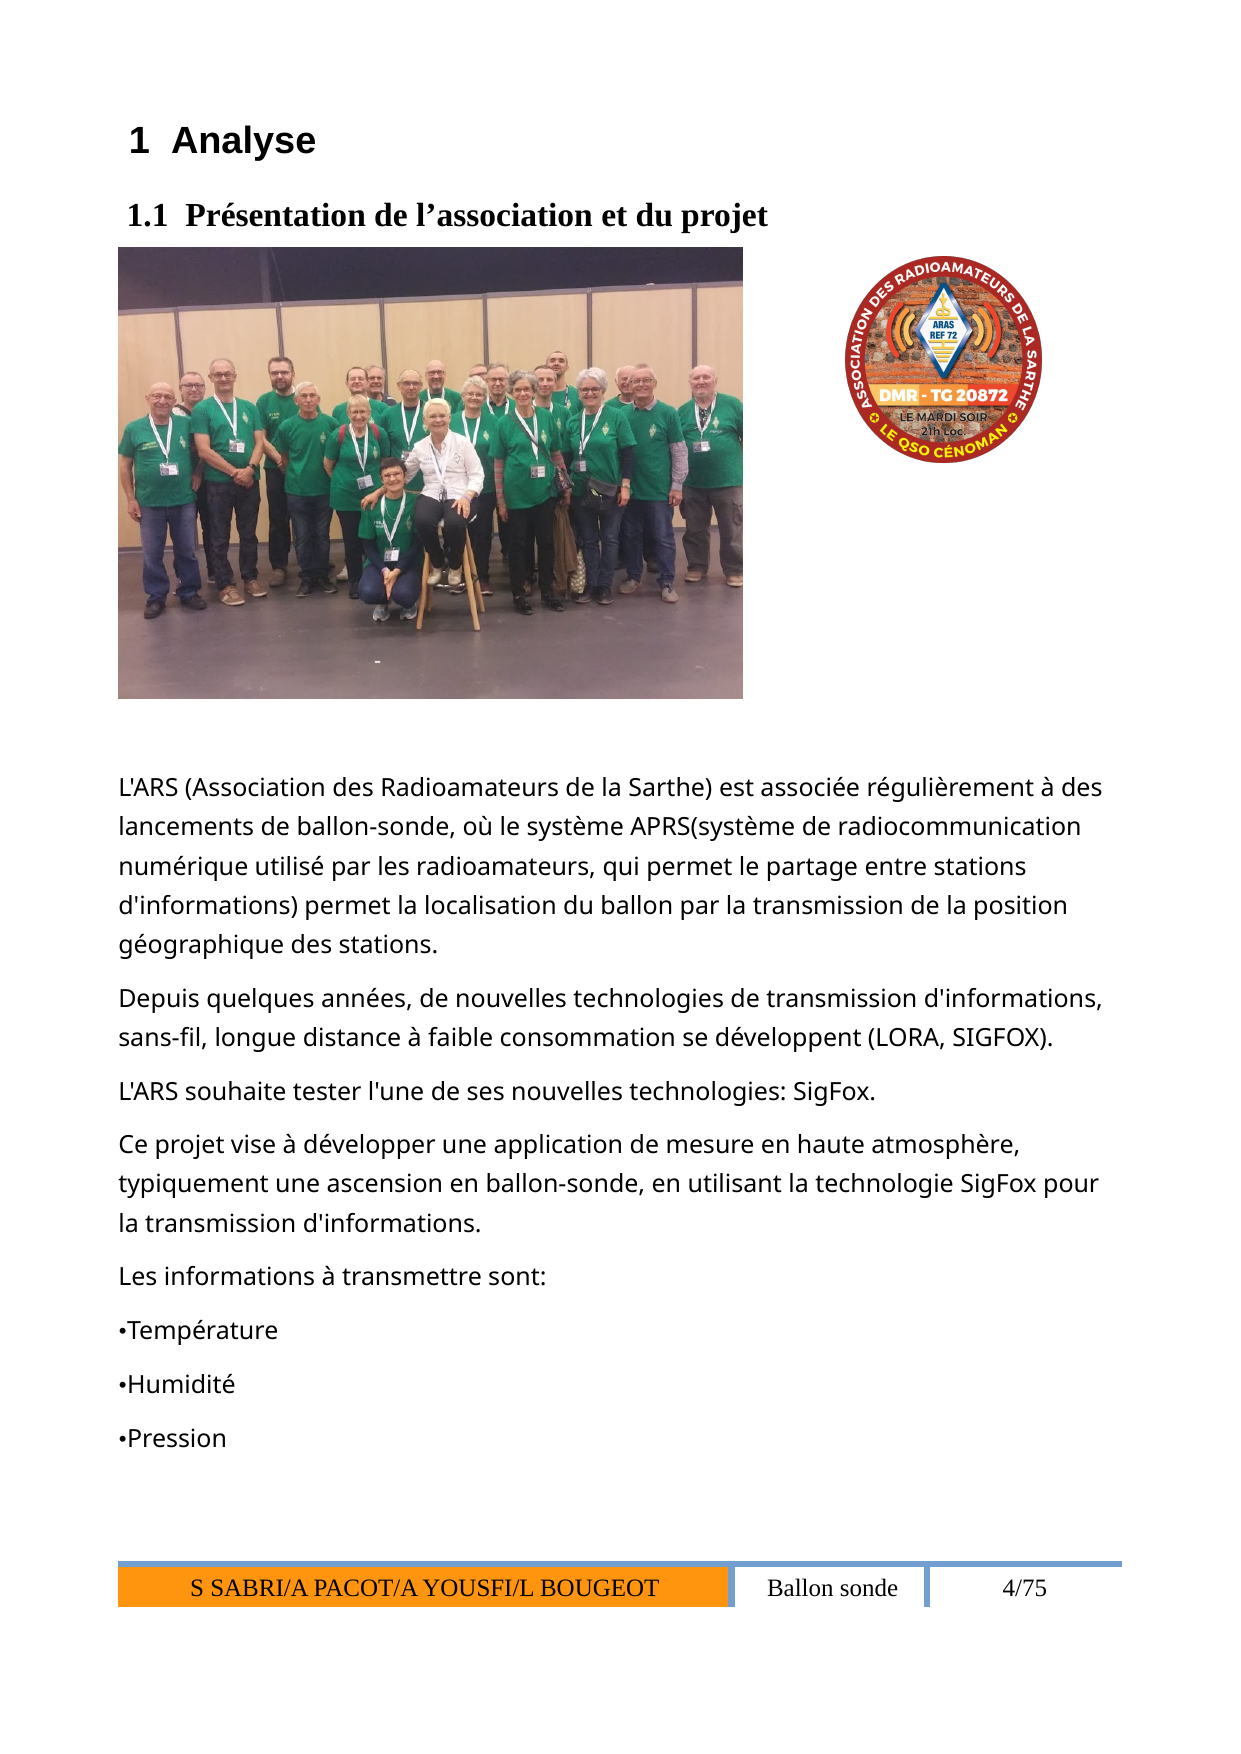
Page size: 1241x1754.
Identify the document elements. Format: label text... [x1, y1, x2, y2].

subtitle Analyse [118, 118, 1122, 162]
text Les informations à transmettre sont: [118, 1259, 1122, 1293]
text •Température [118, 1313, 1122, 1347]
text Ce projet vise à développer une application de mesure en haute atmosphère, typiquement une ascension en ballon-sonde, en utilisant la technologie SigFox pour la transmission d'informations. [118, 1127, 1122, 1239]
text L'ARS (Association des Radioamateurs de la Sarthe) est associée régulièrement à des lancements de ballon-sonde, où le système APRS(système de radiocommunication numérique utilisé par les radioamateurs, qui permet le partage entre stations d'informations) permet la localisation du ballon par la transmission de la position géographique des stations. [118, 770, 1122, 961]
text L'ARS souhaite tester l'une de ses nouvelles technologies: SigFox. [118, 1073, 1122, 1107]
text •Humidité [118, 1367, 1122, 1401]
subtitle Présentation de l’association et du projet [118, 195, 1122, 234]
text •Pression [118, 1420, 1122, 1454]
picture [118, 247, 743, 699]
text Depuis quelques années, de nouvelles technologies de transmission d'informations, sans-fil, longue distance à faible consommation se développent (LORA, SIGFOX). [118, 980, 1122, 1053]
picture [845, 256, 1042, 463]
